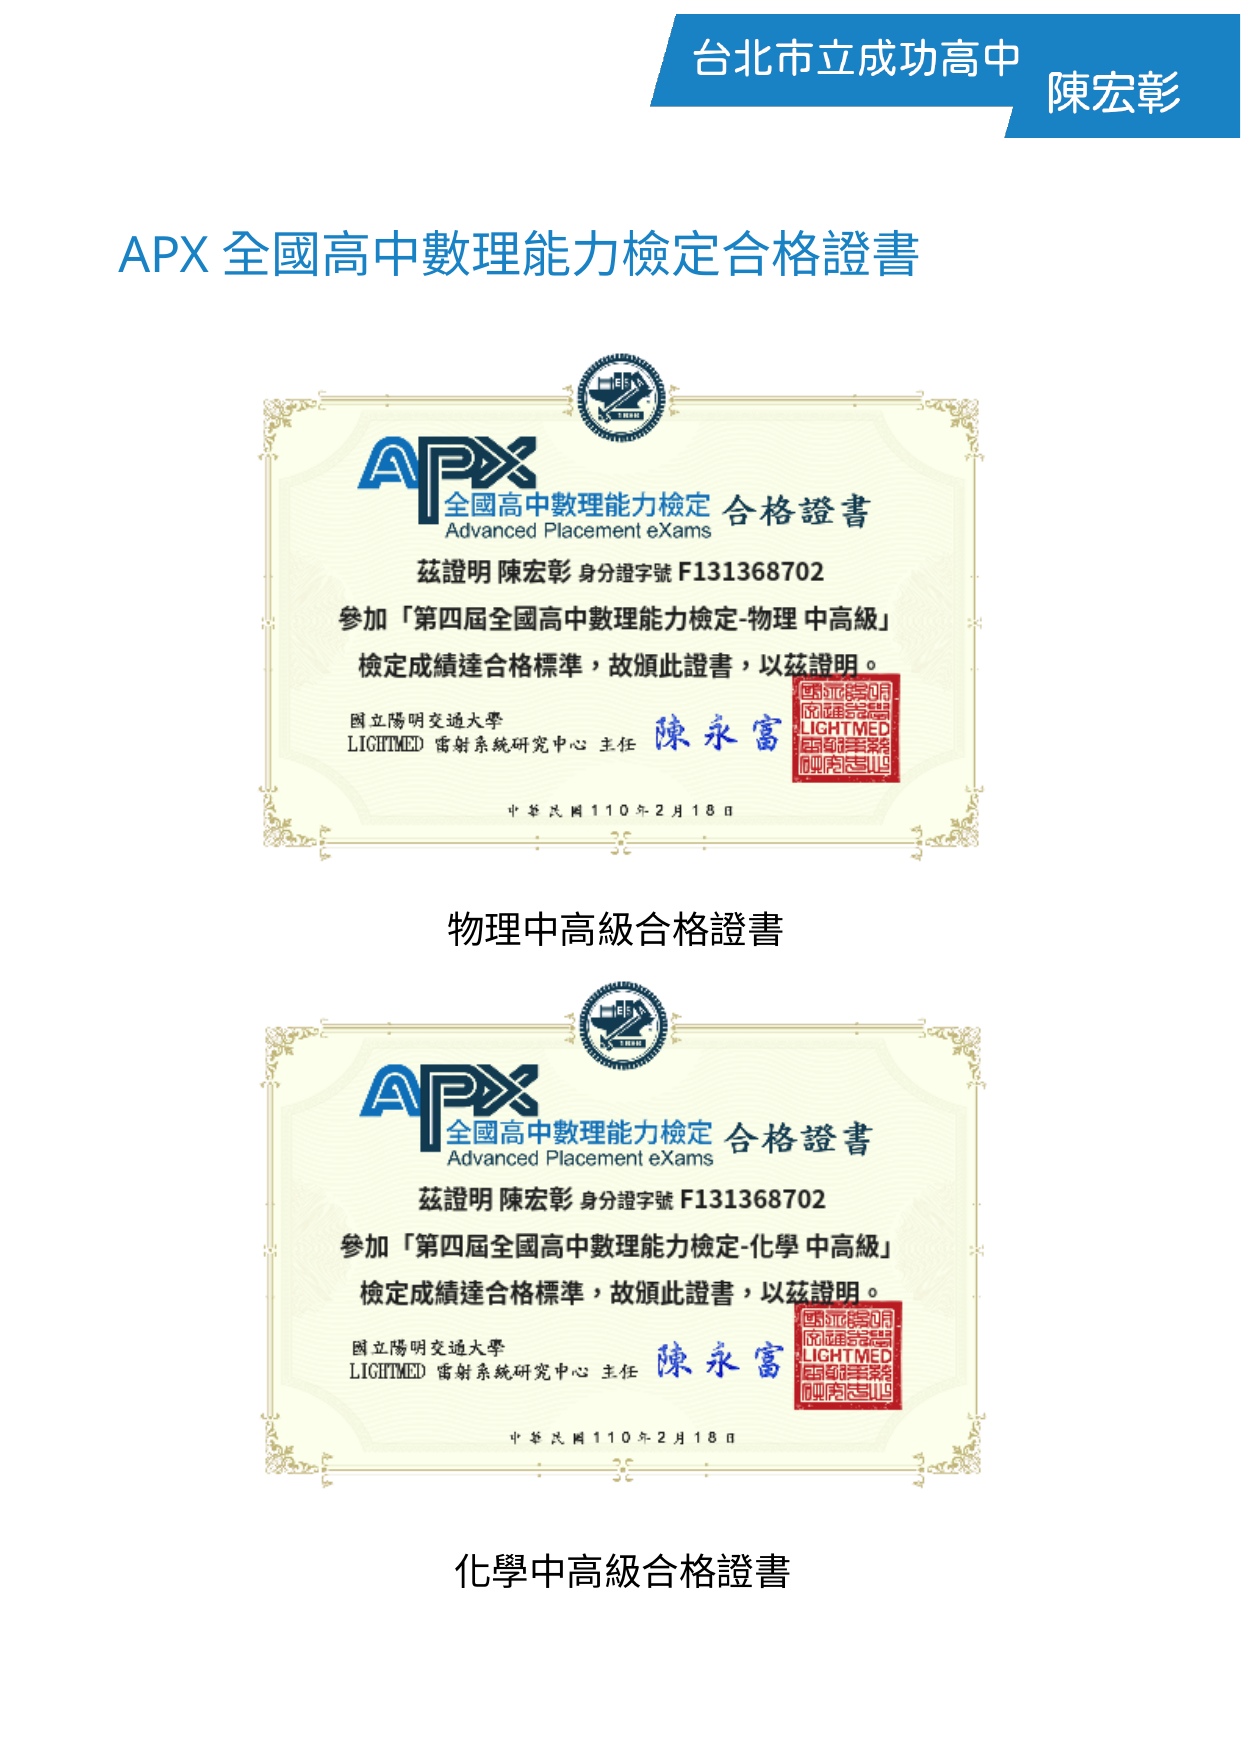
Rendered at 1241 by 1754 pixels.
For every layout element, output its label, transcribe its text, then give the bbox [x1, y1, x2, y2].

picture [245, 346, 995, 877]
subtitle APX 全國高中數理能力檢定合格證書 [118, 214, 1122, 287]
picture [247, 974, 998, 1504]
picture [0, 0, 1241, 152]
